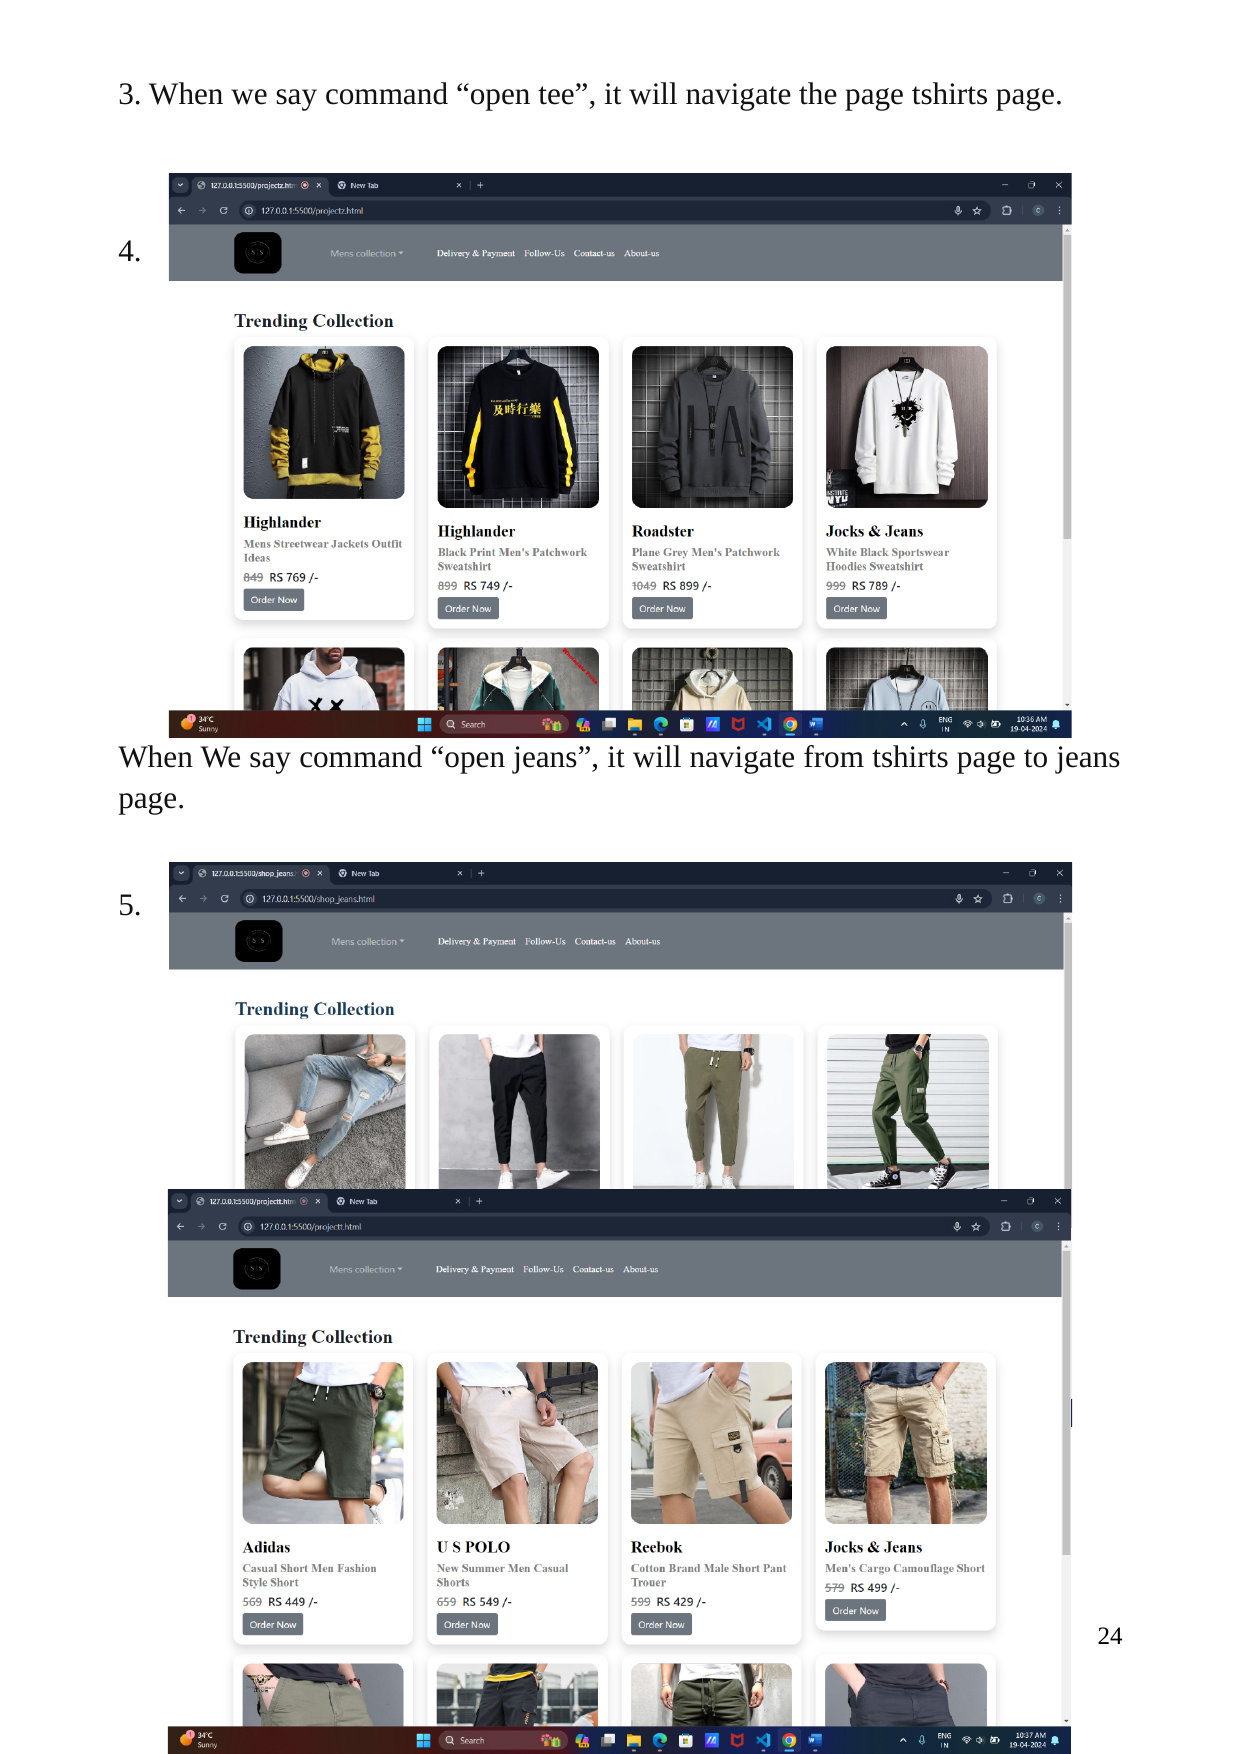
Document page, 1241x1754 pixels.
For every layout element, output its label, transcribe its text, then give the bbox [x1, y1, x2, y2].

text 3. When we say command “open tee”, it will navigate the page tshirts page. [118, 75, 1122, 111]
text 5. When we say command “open shorts”, it will navigate from shorts page to shorts page. [1071, 886, 1122, 1503]
text 4. When We say command “open jeans”, it will navigate from tshirts page to jeans page. [118, 232, 1122, 815]
text 5. When we say command “open shorts”, it will navigate from shorts page to shorts page. [118, 886, 169, 1503]
